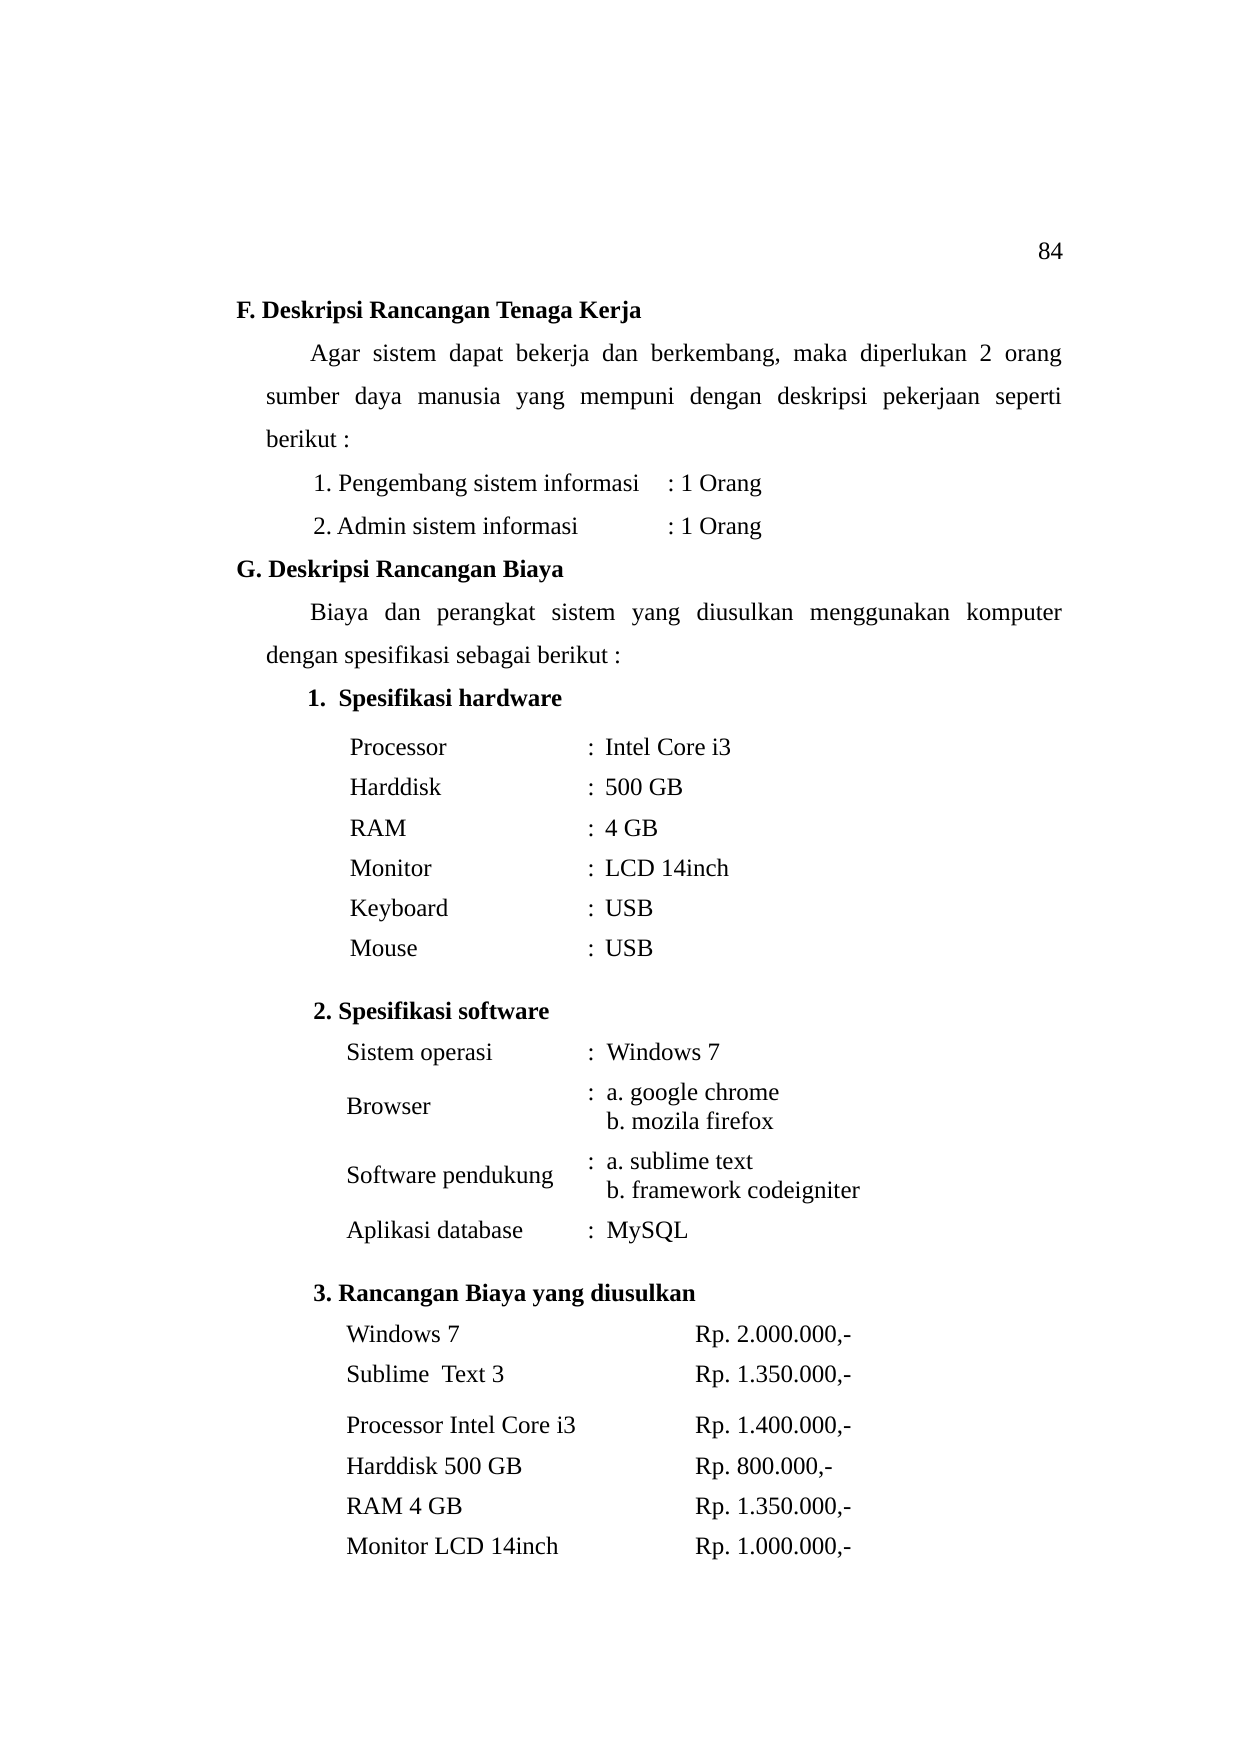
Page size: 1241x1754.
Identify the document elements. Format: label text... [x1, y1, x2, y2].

table_cell 4 GB [599, 807, 902, 847]
table_cell : [582, 887, 599, 927]
table_header Rp. 2.000.000,- [689, 1313, 902, 1353]
table_cell Keyboard [344, 887, 582, 927]
table_cell Mouse [344, 928, 582, 968]
table_cell Rp. 1.350.000,- [689, 1353, 902, 1405]
table_cell RAM [344, 807, 582, 847]
table_header Processor [344, 726, 582, 767]
text 1. Spesifikasi hardware [307, 683, 1063, 712]
text 2. Admin sistem informasi : 1 Orang [313, 511, 1063, 539]
table_cell [672, 1445, 689, 1485]
table_cell Rp. 800.000,- [689, 1445, 902, 1485]
text Agar sistem dapat bekerja dan berkembang, maka diperlukan 2 orang sumber daya manusia yang mempuni dengan deskripsi pekerjaan seperti berikut : [266, 338, 1063, 453]
table_header [672, 1313, 689, 1353]
table_cell [672, 1405, 689, 1445]
table_cell Rp. 1.000.000,- [689, 1526, 902, 1566]
table_cell Harddisk 500 GB [340, 1445, 672, 1485]
table_cell : [582, 928, 599, 968]
table_cell : [582, 1071, 601, 1140]
table_cell : [582, 767, 599, 807]
table_cell USB [599, 887, 902, 927]
table_cell : [582, 807, 599, 847]
text 2. Spesifikasi software [313, 996, 1063, 1025]
text 3. Rancangan Biaya yang diusulkan [313, 1278, 1063, 1307]
table_cell : [582, 1209, 601, 1249]
table_cell Harddisk [344, 767, 582, 807]
table_header Intel Core i3 [599, 726, 902, 767]
table_header : [582, 1031, 601, 1071]
table_header Sistem operasi [340, 1031, 582, 1071]
table_cell [672, 1485, 689, 1526]
table_cell Software pendukung [340, 1140, 582, 1209]
text F. Deskripsi Rancangan Tenaga Kerja [236, 295, 1063, 324]
table_cell LCD 14inch [599, 847, 902, 887]
table_cell Sublime Text 3 [340, 1353, 672, 1405]
table_cell Monitor [344, 847, 582, 887]
table_header Windows 7 [601, 1031, 902, 1071]
table_header : [582, 726, 599, 767]
table_cell 500 GB [599, 767, 902, 807]
table_cell Processor Intel Core i3 [340, 1405, 672, 1445]
table_cell USB [599, 928, 902, 968]
table_cell Browser [340, 1071, 582, 1140]
table_cell Rp. 1.400.000,- [689, 1405, 902, 1445]
table_cell [672, 1353, 689, 1405]
table_header Windows 7 [340, 1313, 672, 1353]
text Biaya dan perangkat sistem yang diusulkan menggunakan komputer dengan spesifikasi sebagai berikut : [266, 597, 1063, 669]
table_cell Rp. 1.350.000,- [689, 1485, 902, 1526]
table_cell [672, 1526, 689, 1566]
table_cell MySQL [601, 1209, 902, 1249]
table_cell RAM 4 GB [340, 1485, 672, 1526]
table_cell : [582, 847, 599, 887]
table_cell a. google chrome b. mozila firefox [601, 1071, 902, 1140]
text G. Deskripsi Rancangan Biaya [236, 554, 1063, 583]
table_cell Aplikasi database [340, 1209, 582, 1249]
text 1. Pengembang sistem informasi : 1 Orang [313, 468, 1063, 496]
table_cell a. sublime text b. framework codeigniter [601, 1140, 902, 1209]
table_cell : [582, 1140, 601, 1209]
table_cell Monitor LCD 14inch [340, 1526, 672, 1566]
